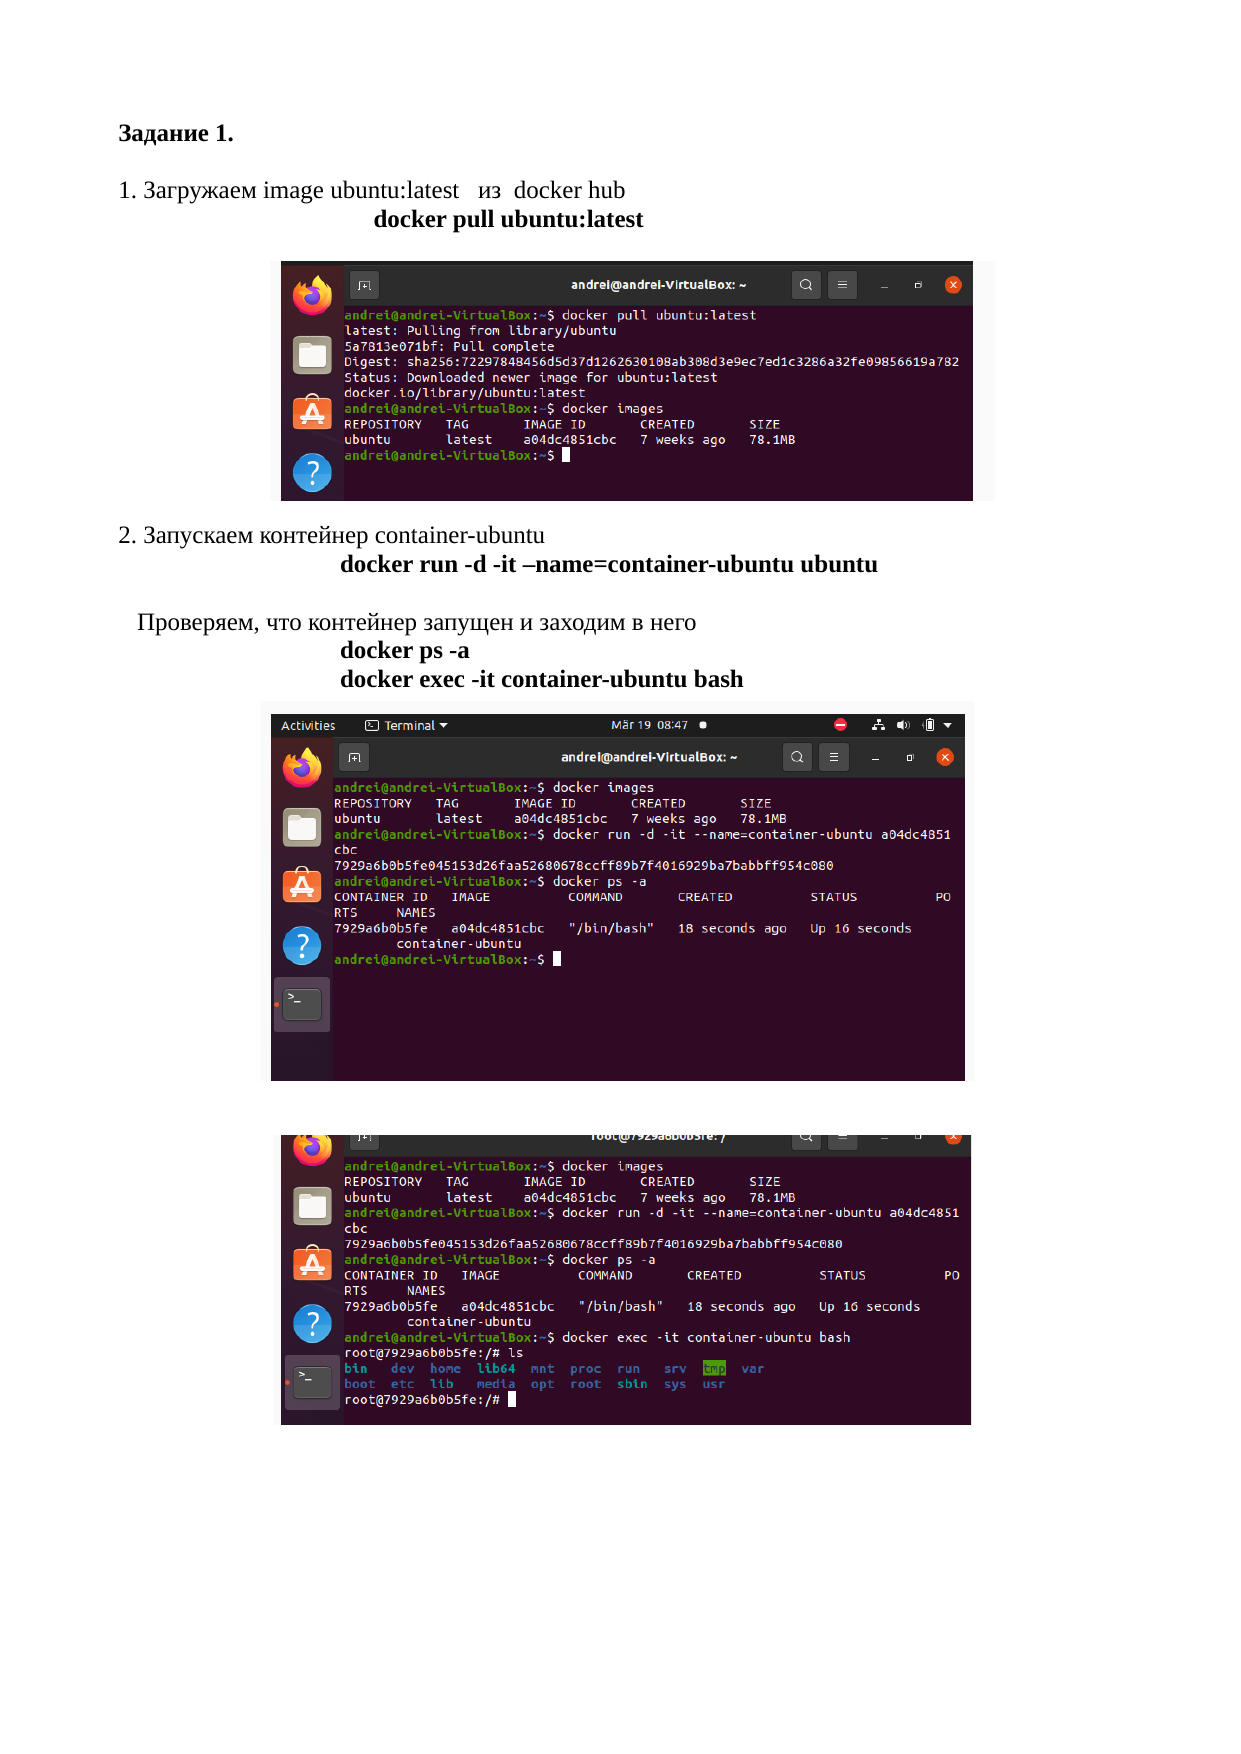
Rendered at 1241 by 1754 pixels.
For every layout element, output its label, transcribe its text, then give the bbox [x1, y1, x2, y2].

text Задание 1. [118, 118, 1122, 147]
picture [260, 701, 296, 1081]
picture [270, 261, 306, 501]
text Проверяем, что контейнер запущен и заходим в него [118, 607, 1122, 636]
picture [273, 1135, 309, 1425]
text docker exec -it container-ubuntu bash [118, 664, 1122, 693]
text docker pull ubuntu:latest [118, 204, 1122, 233]
text 1. Загружаем image ubuntu:latest из docker hub [118, 176, 1122, 204]
text docker run -d -it –name=container-ubuntu ubuntu [118, 549, 1122, 578]
text docker ps -a [118, 636, 1122, 664]
text 2. Запускаем контейнер container-ubuntu [118, 521, 1122, 549]
